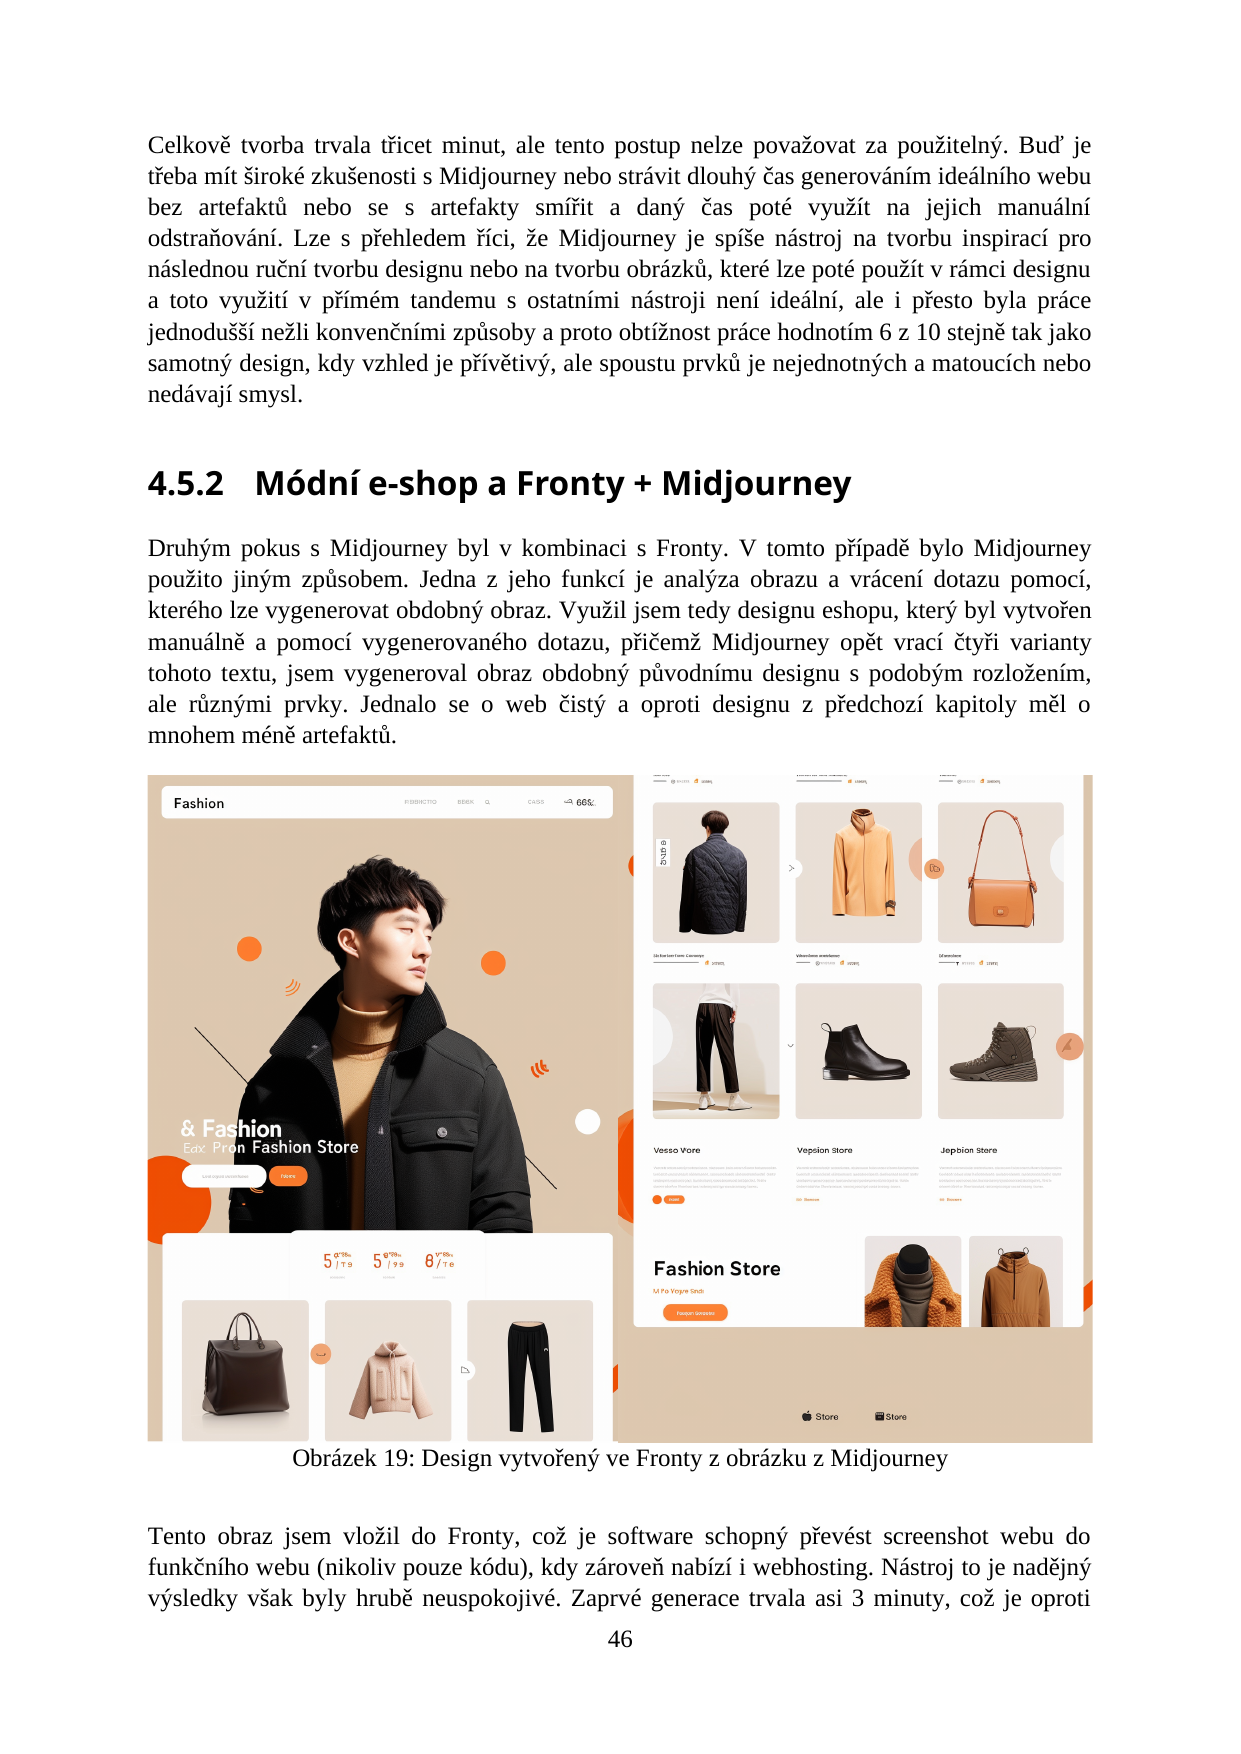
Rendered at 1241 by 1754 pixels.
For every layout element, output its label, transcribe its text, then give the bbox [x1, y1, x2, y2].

text Druhým pokus s Midjourney byl v kombinaci s Fronty. V tomto případě bylo Midjourney použito jiným způsobem. Jedna z jeho funkcí je analýza obrazu a vrácení dotazu pomocí, kterého lze vygenerovat obdobný obraz. Využil jsem tedy designu eshopu, který byl vytvořen manuálně a pomocí vygenerovaného dotazu, přičemž Midjourney opět vrací čtyři varianty tohoto textu, jsem vygeneroval obraz obdobný původnímu designu s podobým rozložením, ale různými prvky. Jednalo se o web čistý a oproti designu z předchozí kapitoly měl o mnohem méně artefaktů. [148, 533, 1092, 748]
picture [147, 775, 1093, 1443]
text Tento obraz jsem vložil do Fronty, což je software schopný převést screenshot webu do funkčního webu (nikoliv pouze kódu), kdy zároveň nabízí i webhosting. Nástroj to je nadějný výsledky však byly hrubě neuspokojivé. Zaprvé generace trvala asi 3 minuty, což je oproti [148, 1521, 1092, 1612]
subtitle Módní e-shop a Fronty + Midjourney [148, 459, 1092, 505]
text Celkově tvorba trvala třicet minut, ale tento postup nelze považovat za použitelný. Buď je třeba mít široké zkušenosti s Midjourney nebo strávit dlouhý čas generováním ideálního webu bez artefaktů nebo se s artefakty smířit a daný čas poté využít na jejich manuální odstraňování. Lze s přehledem říci, že Midjourney je spíše nástroj na tvorbu inspirací pro následnou ruční tvorbu designu nebo na tvorbu obrázků, které lze poté použít v rámci designu a toto využití v přímém tandemu s ostatními nástroji není ideální, ale i přesto byla práce jednodušší nežli konvenčními způsoby a proto obtížnost práce hodnotím 6 z 10 stejně tak jako samotný design, kdy vzhled je přívětivý, ale spoustu prvků je nejednotných a matoucích nebo nedávají smysl. [148, 130, 1092, 407]
text Obrázek 19: Design vytvořený ve Fronty z obrázku z Midjourney [148, 1443, 1092, 1471]
